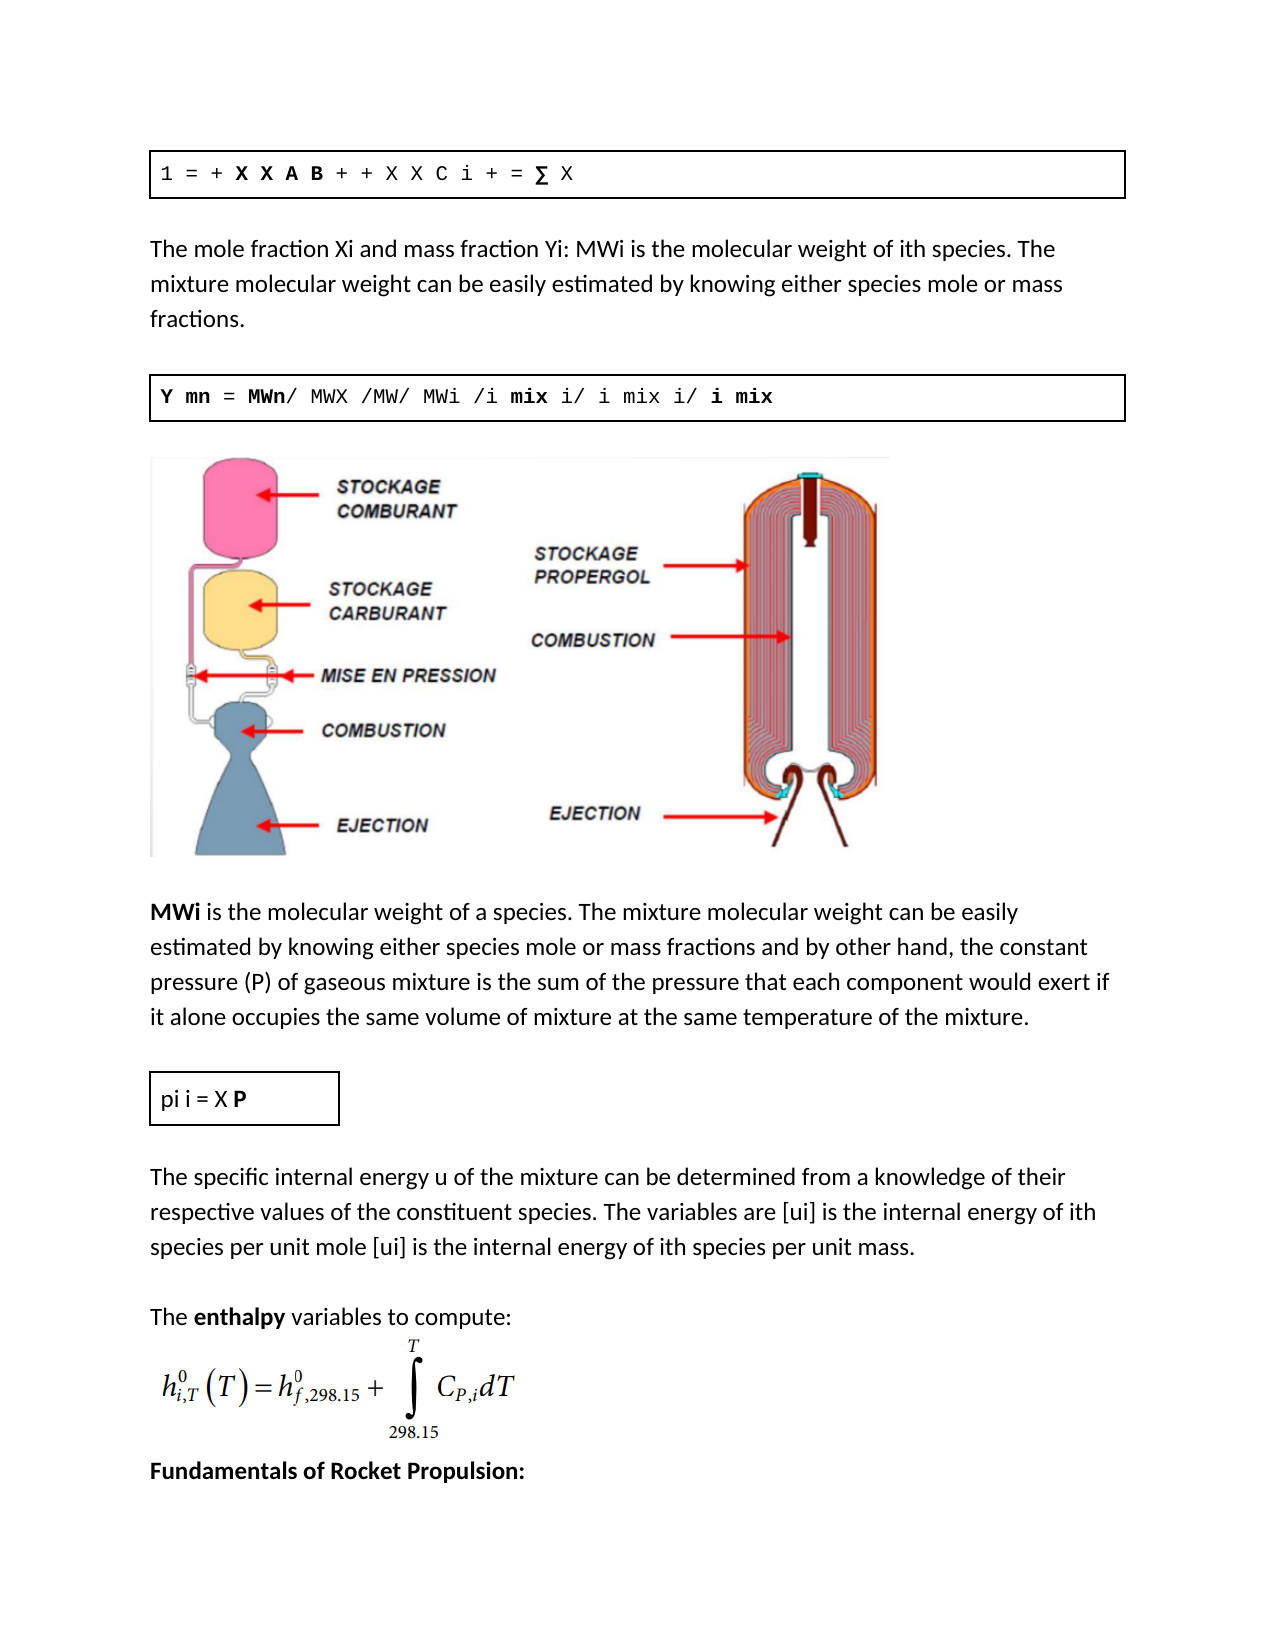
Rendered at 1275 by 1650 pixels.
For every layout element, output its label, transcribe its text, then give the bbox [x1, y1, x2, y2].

picture [150, 1336, 515, 1452]
text Fundamentals of Rocket Propulsion: [150, 1456, 1125, 1486]
table_header 1 = + X X A B + + X X C i + = ∑ X [151, 152, 1124, 197]
text The mole fraction Xi and mass fraction Yi: MWi is the molecular weight of ith species. The mixture molecular weight can be easily estimated by knowing either species mole or mass fractions. [150, 234, 1125, 334]
text MWi is the molecular weight of a species. The mixture molecular weight can be easily estimated by knowing either species mole or mass fractions and by other hand, the constant pressure (P) of gaseous mixture is the sum of the pressure that each component would exert if it alone occupies the same volume of mixture at the same temperature of the mixture. [150, 896, 1125, 1031]
table_header pi i = X P [151, 1073, 338, 1124]
text The enthalpy variables to compute: [150, 1301, 1125, 1332]
table_header Y mn = MWn/ MWX /MW/ MWi /i mix i/ i mix i/ i mix [151, 376, 1124, 420]
text The specific internal energy u of the mixture can be determined from a knowledge of their respective values of the constituent species. The variables are [ui] is the internal energy of ith species per unit mole [ui] is the internal energy of ith species per unit mass. [150, 1161, 1125, 1262]
picture [150, 457, 890, 857]
